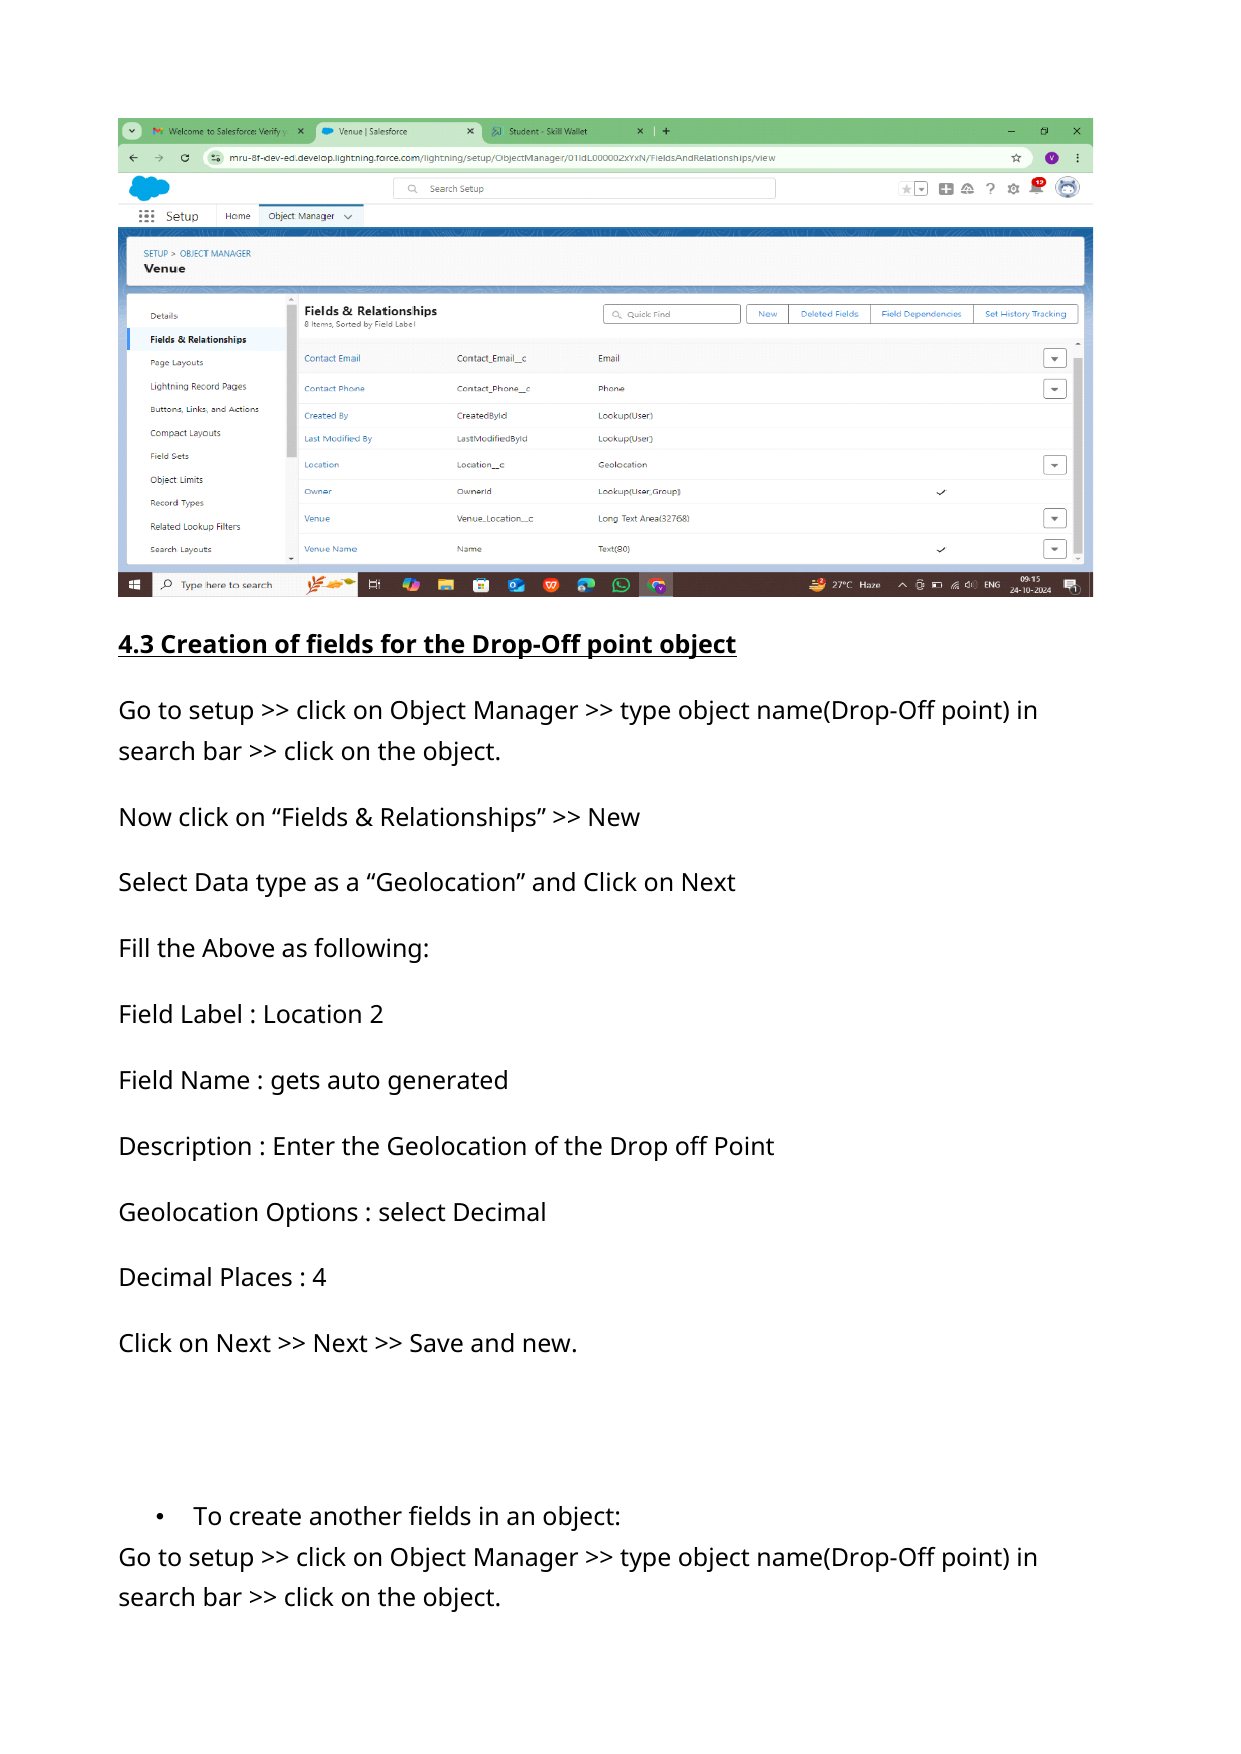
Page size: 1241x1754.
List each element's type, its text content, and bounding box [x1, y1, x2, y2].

text Description : Enter the Geolocation of the Drop off Point [118, 1128, 1122, 1162]
text Geolocation Options : select Decimal [118, 1194, 1122, 1228]
text Field Name : gets auto generated [118, 1063, 1122, 1097]
text Field Label : Location 2 [118, 997, 1122, 1031]
text Fill the Above as following: [118, 931, 1122, 965]
text Go to setup >> click on Object Manager >> type object name(Drop-Off point) in search bar >> click on the object. [118, 693, 1122, 767]
list To create another fields in an object: [156, 1498, 1122, 1532]
text Now click on “Fields & Relationships” >> New [118, 799, 1122, 833]
text Decimal Places : 4 [118, 1260, 1122, 1294]
text Select Data type as a “Geolocation” and Click on Next [118, 865, 1122, 899]
text Click on Next >> Next >> Save and new. [118, 1326, 1122, 1360]
text 4.3 Creation of fields for the Drop-Off point object [118, 627, 1122, 661]
text Go to setup >> click on Object Manager >> type object name(Drop-Off point) in search bar >> click on the object. [118, 1539, 1122, 1614]
